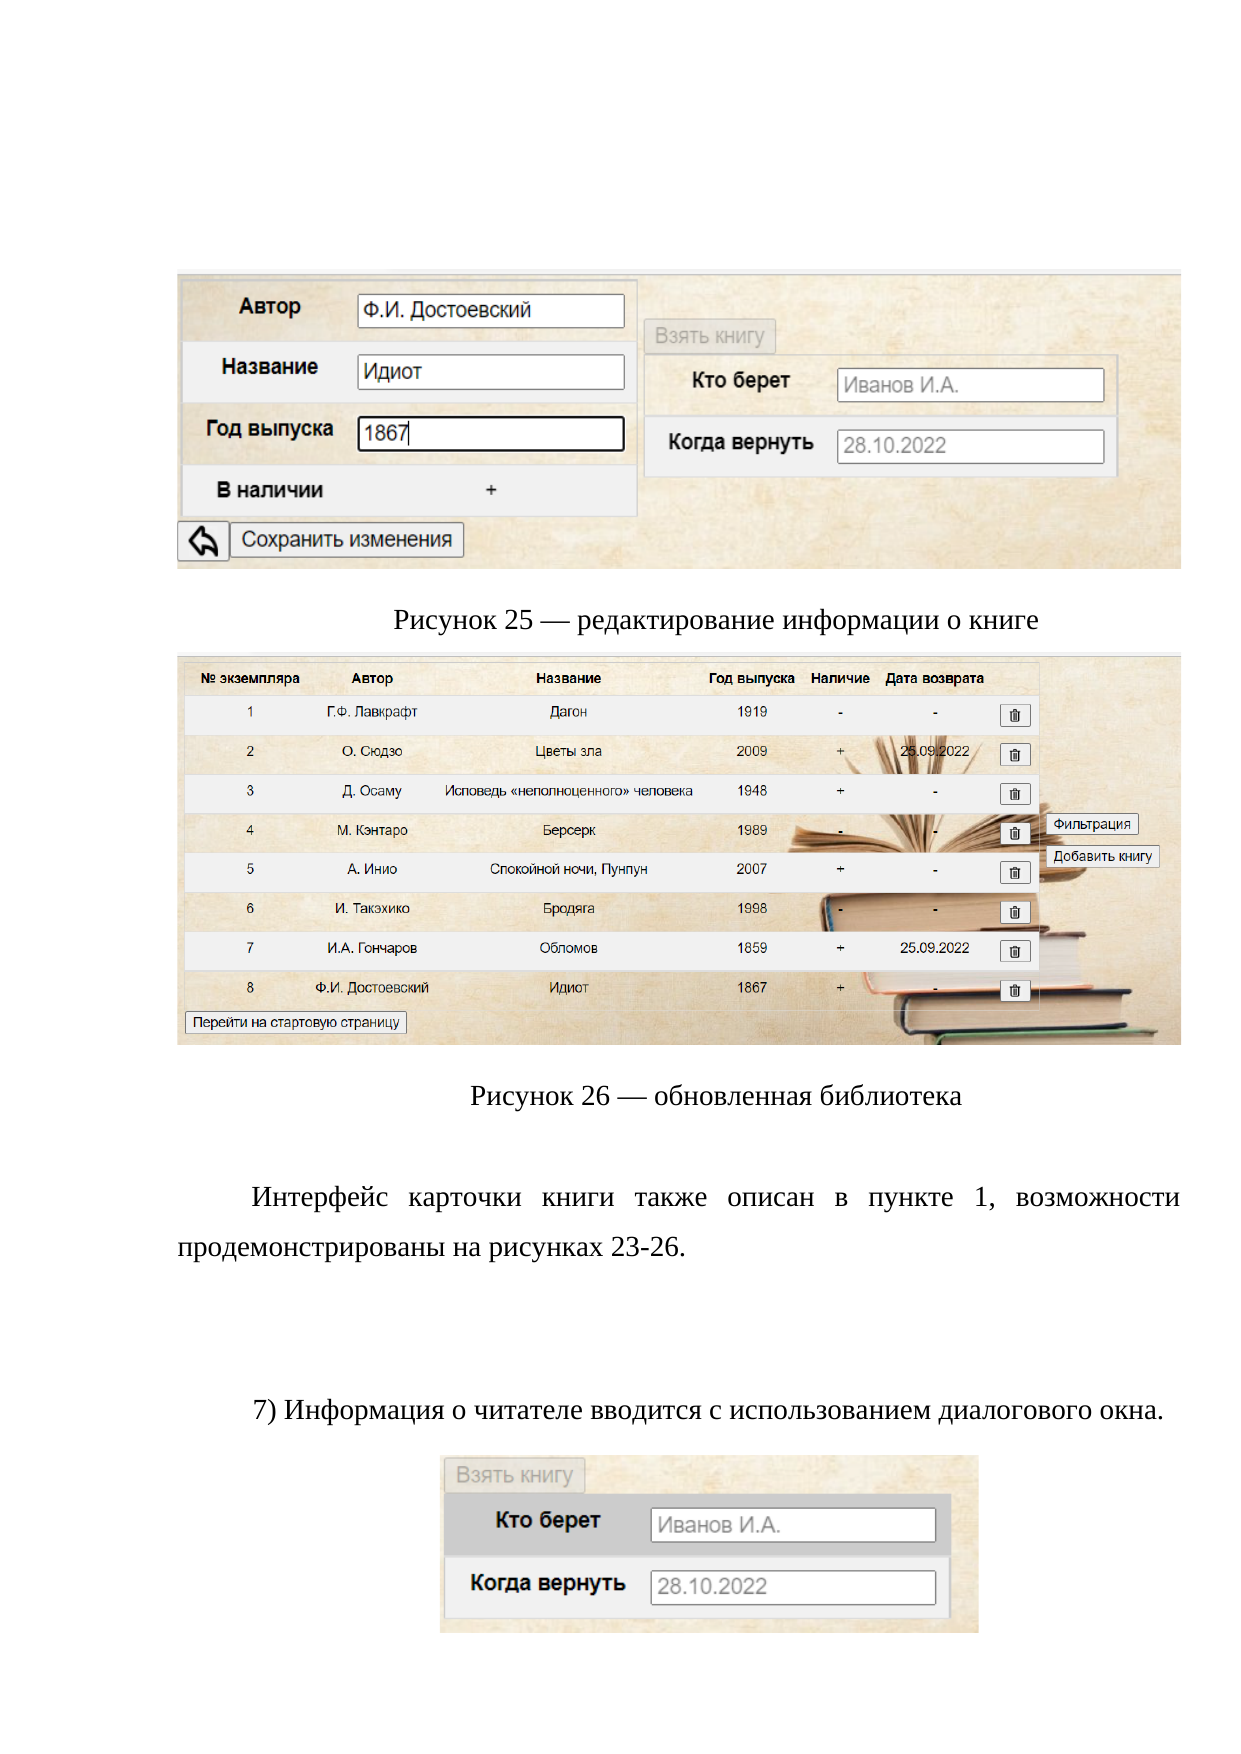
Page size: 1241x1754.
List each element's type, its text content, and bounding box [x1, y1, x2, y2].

text Интерфейс карточки книги также описан в пункте 1, возможности продемонстрированы на рисунках 23-26. [177, 1179, 1181, 1263]
text 7) Информация о читателе вводится с использованием диалогового окна. [177, 1392, 1181, 1426]
picture [177, 269, 1182, 569]
picture [439, 1455, 979, 1633]
text Рисунок 25 — редактирование информации о книге [177, 569, 1181, 636]
picture [177, 652, 1182, 1045]
text Рисунок 26 — обновленная библиотека [177, 1045, 1181, 1112]
